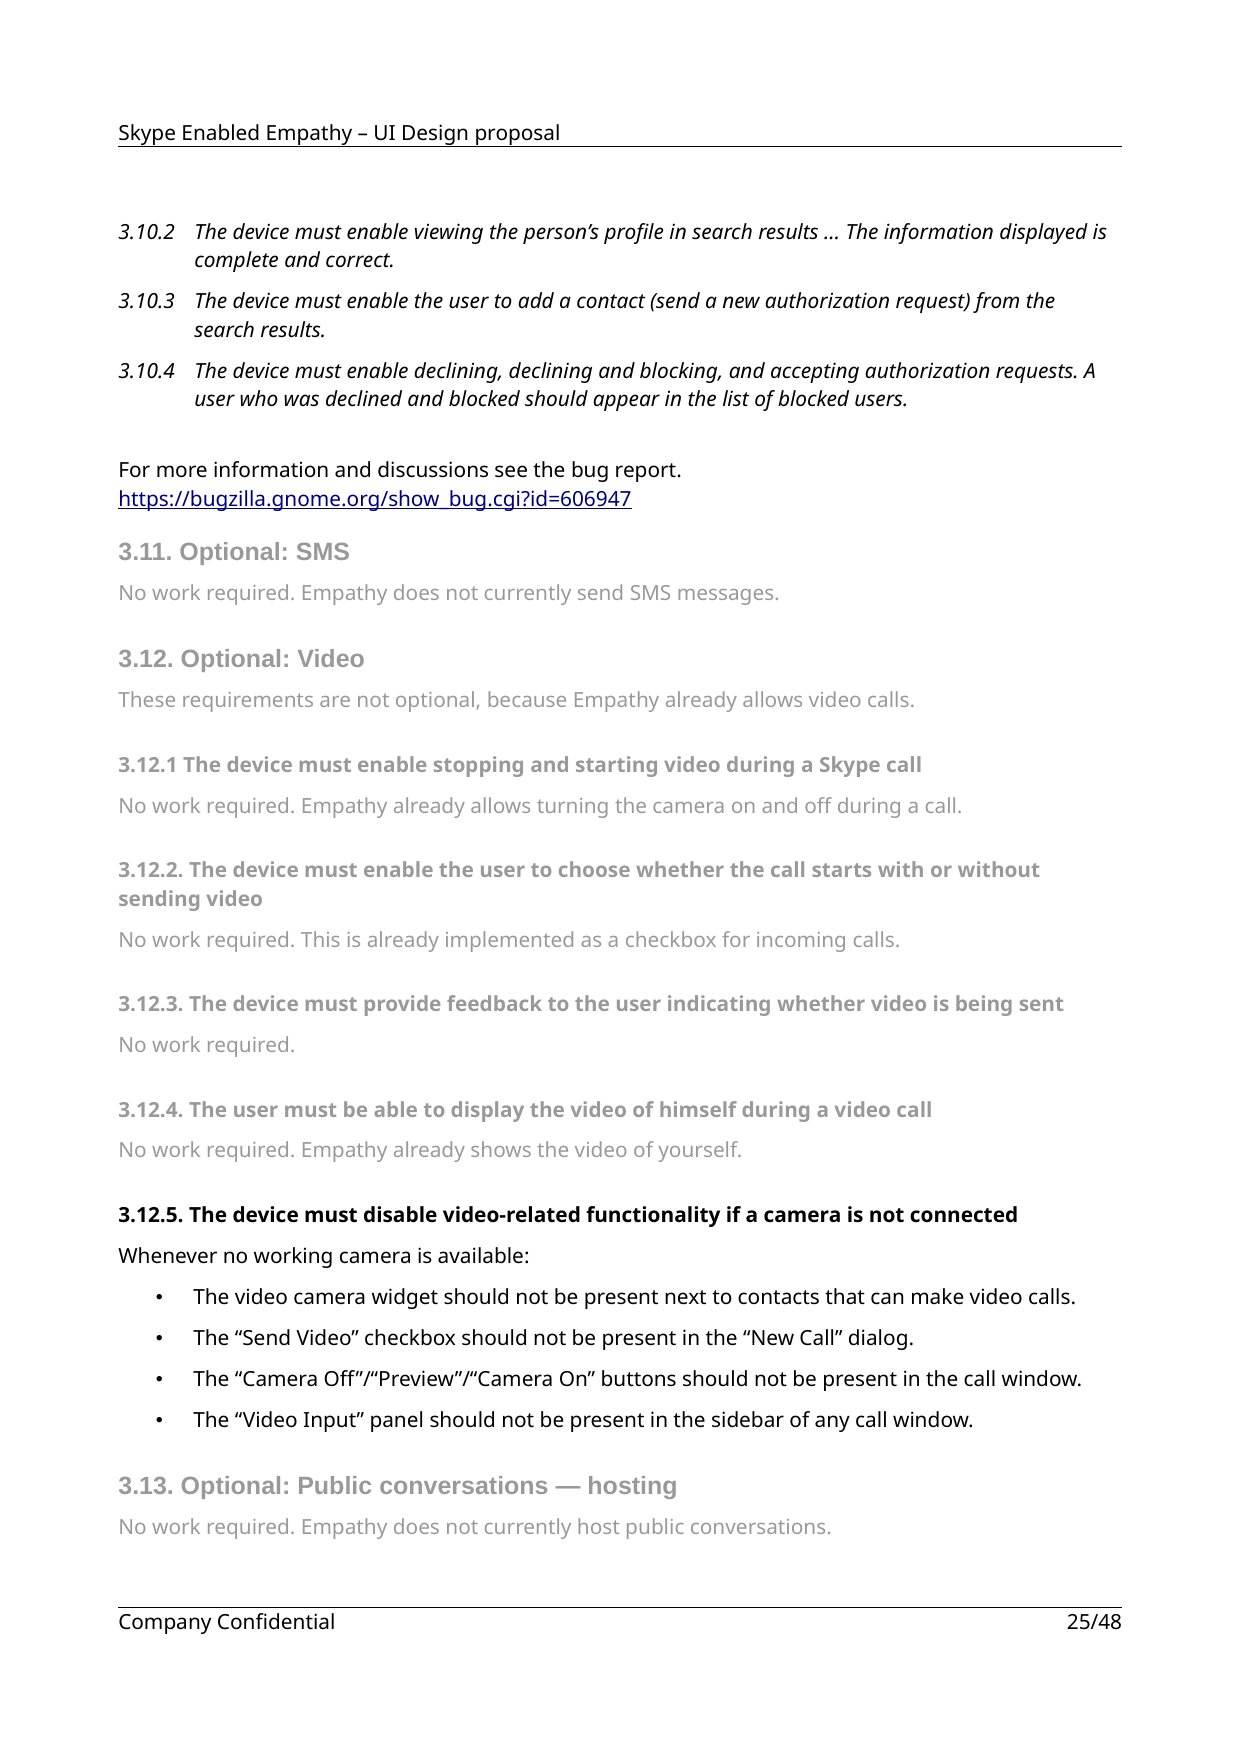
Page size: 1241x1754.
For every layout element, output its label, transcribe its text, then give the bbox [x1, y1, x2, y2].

list The “Camera Off”/“Preview”/“Camera On” buttons should not be present in the call window. [156, 1364, 1122, 1392]
list The “Video Input” panel should not be present in the sidebar of any call window. [156, 1405, 1122, 1433]
text No work required. Empathy already shows the video of yourself. [118, 1136, 1122, 1164]
table_cell 3.10.2 [118, 217, 194, 286]
text No work required. Empathy already allows turning the camera on and off during a call. [118, 791, 1122, 819]
text Whenever no working camera is available: [118, 1241, 1122, 1269]
text https://bugzilla.gnome.org/show_bug.cgi?id=606947 [118, 484, 1122, 512]
text For more information and discussions see the bug report. [118, 455, 1122, 484]
text No work required. [118, 1030, 1122, 1059]
text No work required. Empathy does not currently host public conversations. [118, 1512, 1122, 1540]
text These requirements are not optional, because Empathy already allows video calls. [118, 686, 1122, 714]
subtitle 3.12.4. The user must be able to display the video of himself during a video call [118, 1095, 1122, 1123]
subtitle 3.12.1 The device must enable stopping and starting video during a Skype call [118, 750, 1122, 778]
table_cell The device must enable viewing the person’s profile in search results … The information displayed is complete and correct. [194, 217, 1122, 286]
list The “Send Video” checkbox should not be present in the “New Call” dialog. [156, 1323, 1122, 1351]
table_cell The device must enable the user to add a contact (send a new authorization request) from the search results. [194, 286, 1122, 356]
subtitle 3.12.5. The device must disable video-related functionality if a camera is not connected [118, 1200, 1122, 1229]
subtitle 3.12.3. The device must provide feedback to the user indicating whether video is being sent [118, 989, 1122, 1018]
list The video camera widget should not be present next to contacts that can make video calls. [156, 1282, 1122, 1310]
table_header [194, 176, 1122, 217]
table_cell 3.10.4 [118, 356, 194, 425]
subtitle 3.12. Optional: Video [118, 644, 1122, 673]
table_header [118, 176, 194, 217]
table_cell The device must enable declining, declining and blocking, and accepting authorization requests. A user who was declined and blocked should appear in the list of blocked users. [194, 356, 1122, 425]
text No work required. This is already implemented as a checkbox for incoming calls. [118, 925, 1122, 953]
text No work required. Empathy does not currently send SMS messages. [118, 578, 1122, 607]
subtitle 3.13. Optional: Public conversations — hosting [118, 1471, 1122, 1499]
subtitle 3.11. Optional: SMS [118, 537, 1122, 566]
subtitle 3.12.2. The device must enable the user to choose whether the call starts with or without sending video [118, 856, 1122, 912]
table_cell 3.10.3 [118, 286, 194, 356]
